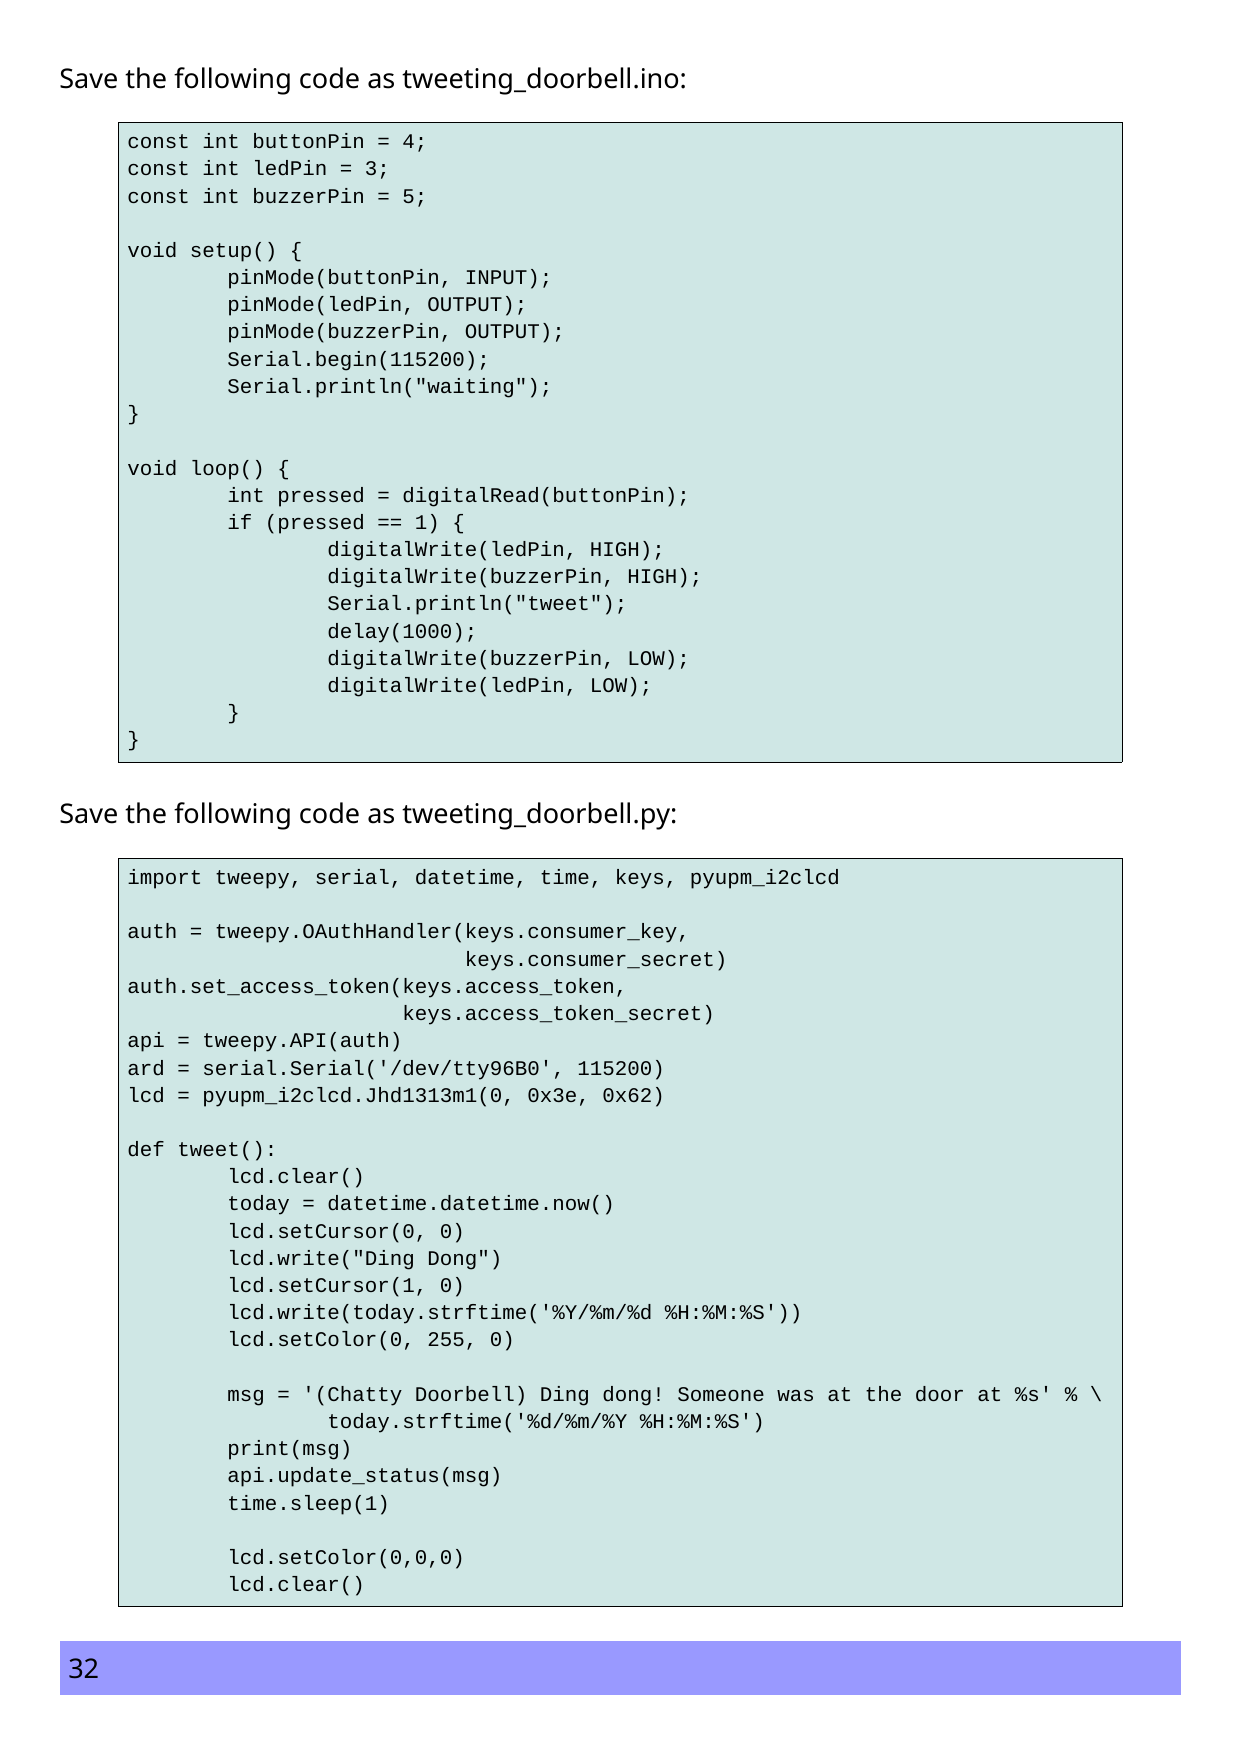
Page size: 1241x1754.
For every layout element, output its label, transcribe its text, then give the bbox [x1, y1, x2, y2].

list import tweepy, serial, datetime, time, keys, pyupm_i2clcd auth = tweepy.OAuthHandler(keys.consumer_key, keys.consumer_secret) auth.set_access_token(keys.access_token, keys.access_token_secret) api = tweepy.API(auth) ard = serial.Serial('/dev/tty96B0', 115200) lcd = pyupm_i2clcd.Jhd1313m1(0, 0x3e, 0x62) def tweet(): lcd.clear() today = datetime.datetime.now() lcd.setCursor(0, 0) lcd.write("Ding Dong") lcd.setCursor(1, 0) lcd.write(today.strftime('%Y/%m/%d %H:%M:%S')) lcd.setColor(0, 255, 0) msg = '(Chatty Doorbell) Ding dong! Someone was at the door at %s' % \ today.strftime('%d/%m/%Y %H:%M:%S') print(msg) api.update_status(msg) time.sleep(1) lcd.setColor(0,0,0) lcd.clear() [119, 859, 1122, 1606]
text Save the following code as tweeting_doorbell.ino: [59, 59, 1181, 96]
list const int buttonPin = 4; const int ledPin = 3; const int buzzerPin = 5; void setup() { pinMode(buttonPin, INPUT); pinMode(ledPin, OUTPUT); pinMode(buzzerPin, OUTPUT); Serial.begin(115200); Serial.println("waiting"); } void loop() { int pressed = digitalRead(buttonPin); if (pressed == 1) { digitalWrite(ledPin, HIGH); digitalWrite(buzzerPin, HIGH); Serial.println("tweet"); delay(1000); digitalWrite(buzzerPin, LOW); digitalWrite(ledPin, LOW); } } [119, 123, 1122, 762]
text Save the following code as tweeting_doorbell.py: [59, 795, 1181, 832]
